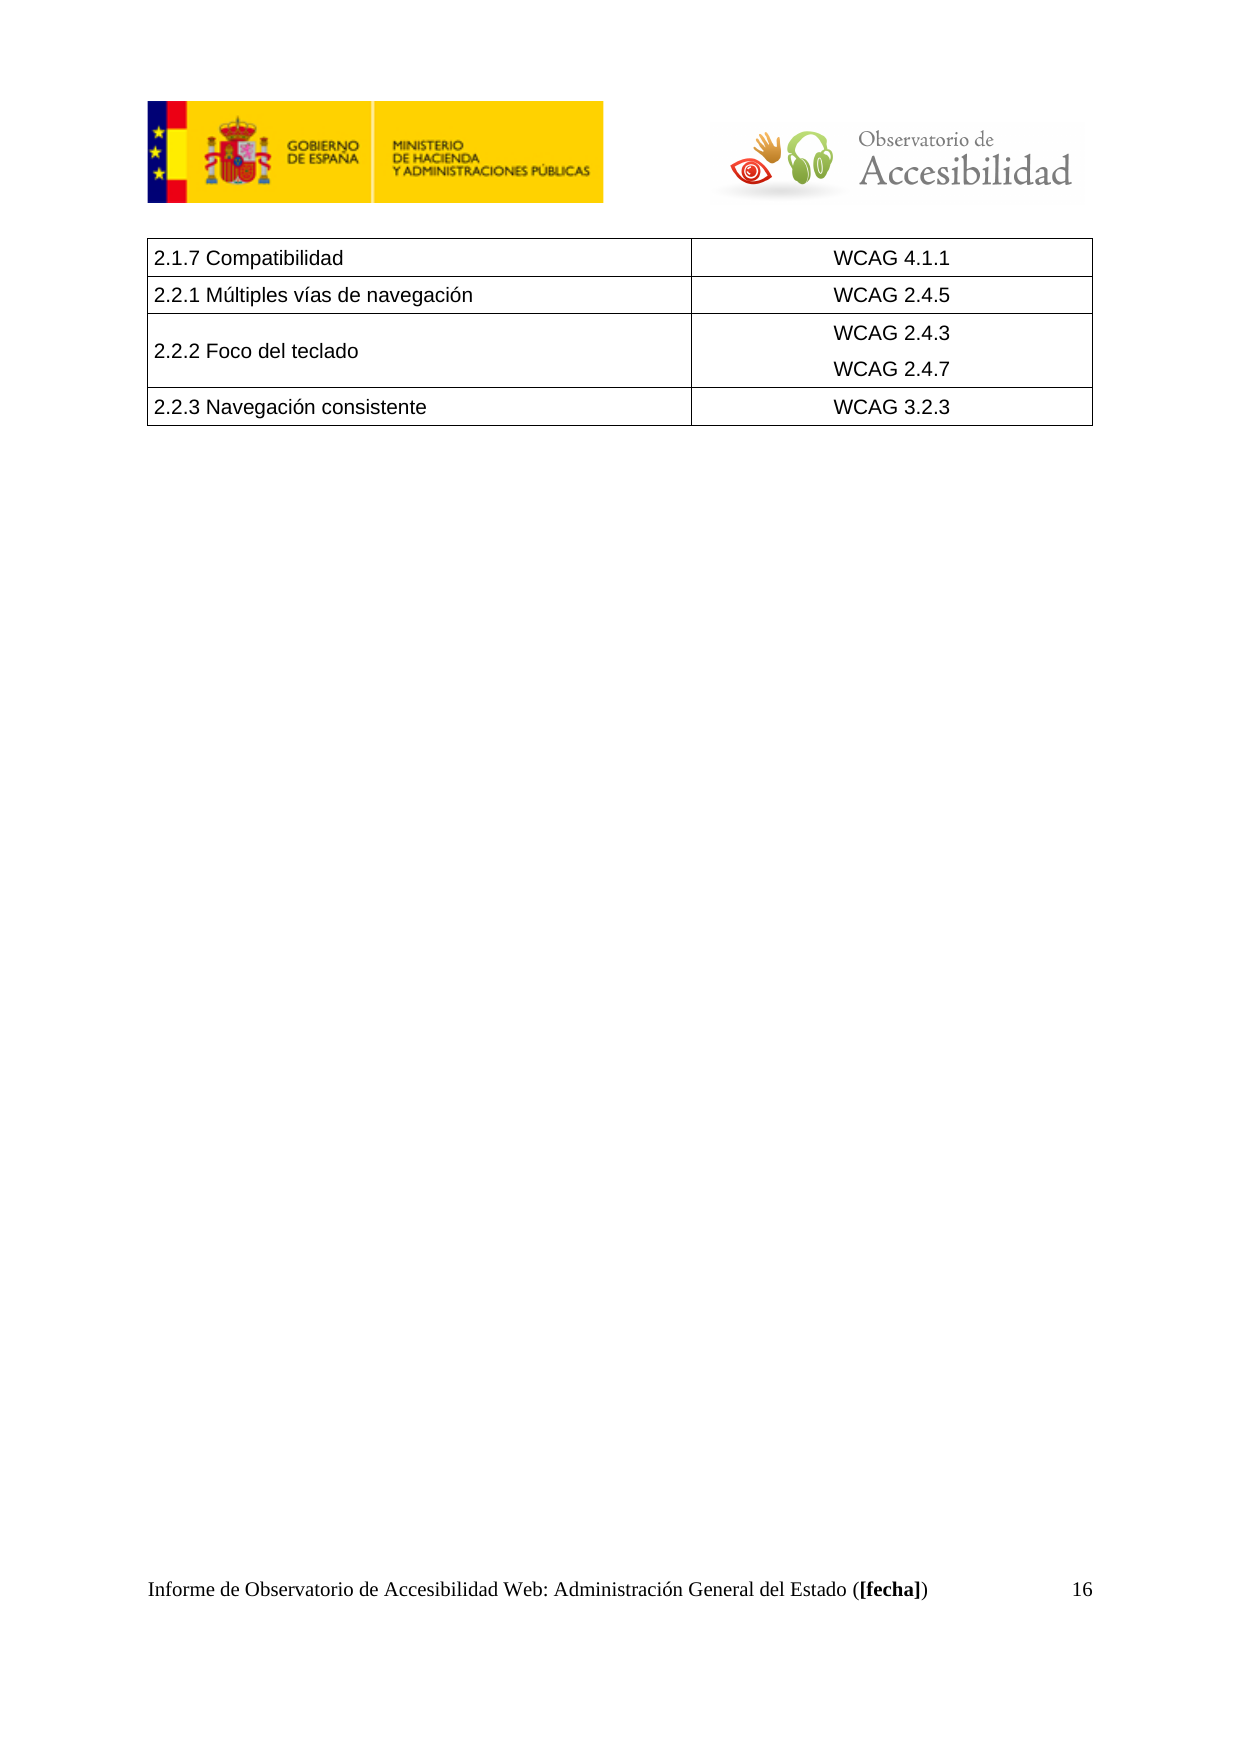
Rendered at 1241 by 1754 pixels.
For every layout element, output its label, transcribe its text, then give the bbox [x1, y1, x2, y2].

table_cell 2.2.1 Múltiples vías de navegación [148, 277, 691, 313]
table_cell WCAG 2.4.3 WCAG 2.4.7 [692, 314, 1092, 387]
table_cell WCAG 3.2.3 [692, 388, 1092, 425]
table_cell 2.2.2 Foco del teclado [148, 314, 691, 387]
table_cell WCAG 2.4.5 [692, 277, 1092, 313]
table_cell 2.2.3 Navegación consistente [148, 388, 691, 425]
table_cell WCAG 4.1.1 [692, 239, 1092, 276]
picture [710, 122, 1086, 205]
picture [147, 101, 604, 203]
table_cell 2.1.7 Compatibilidad [148, 239, 691, 276]
